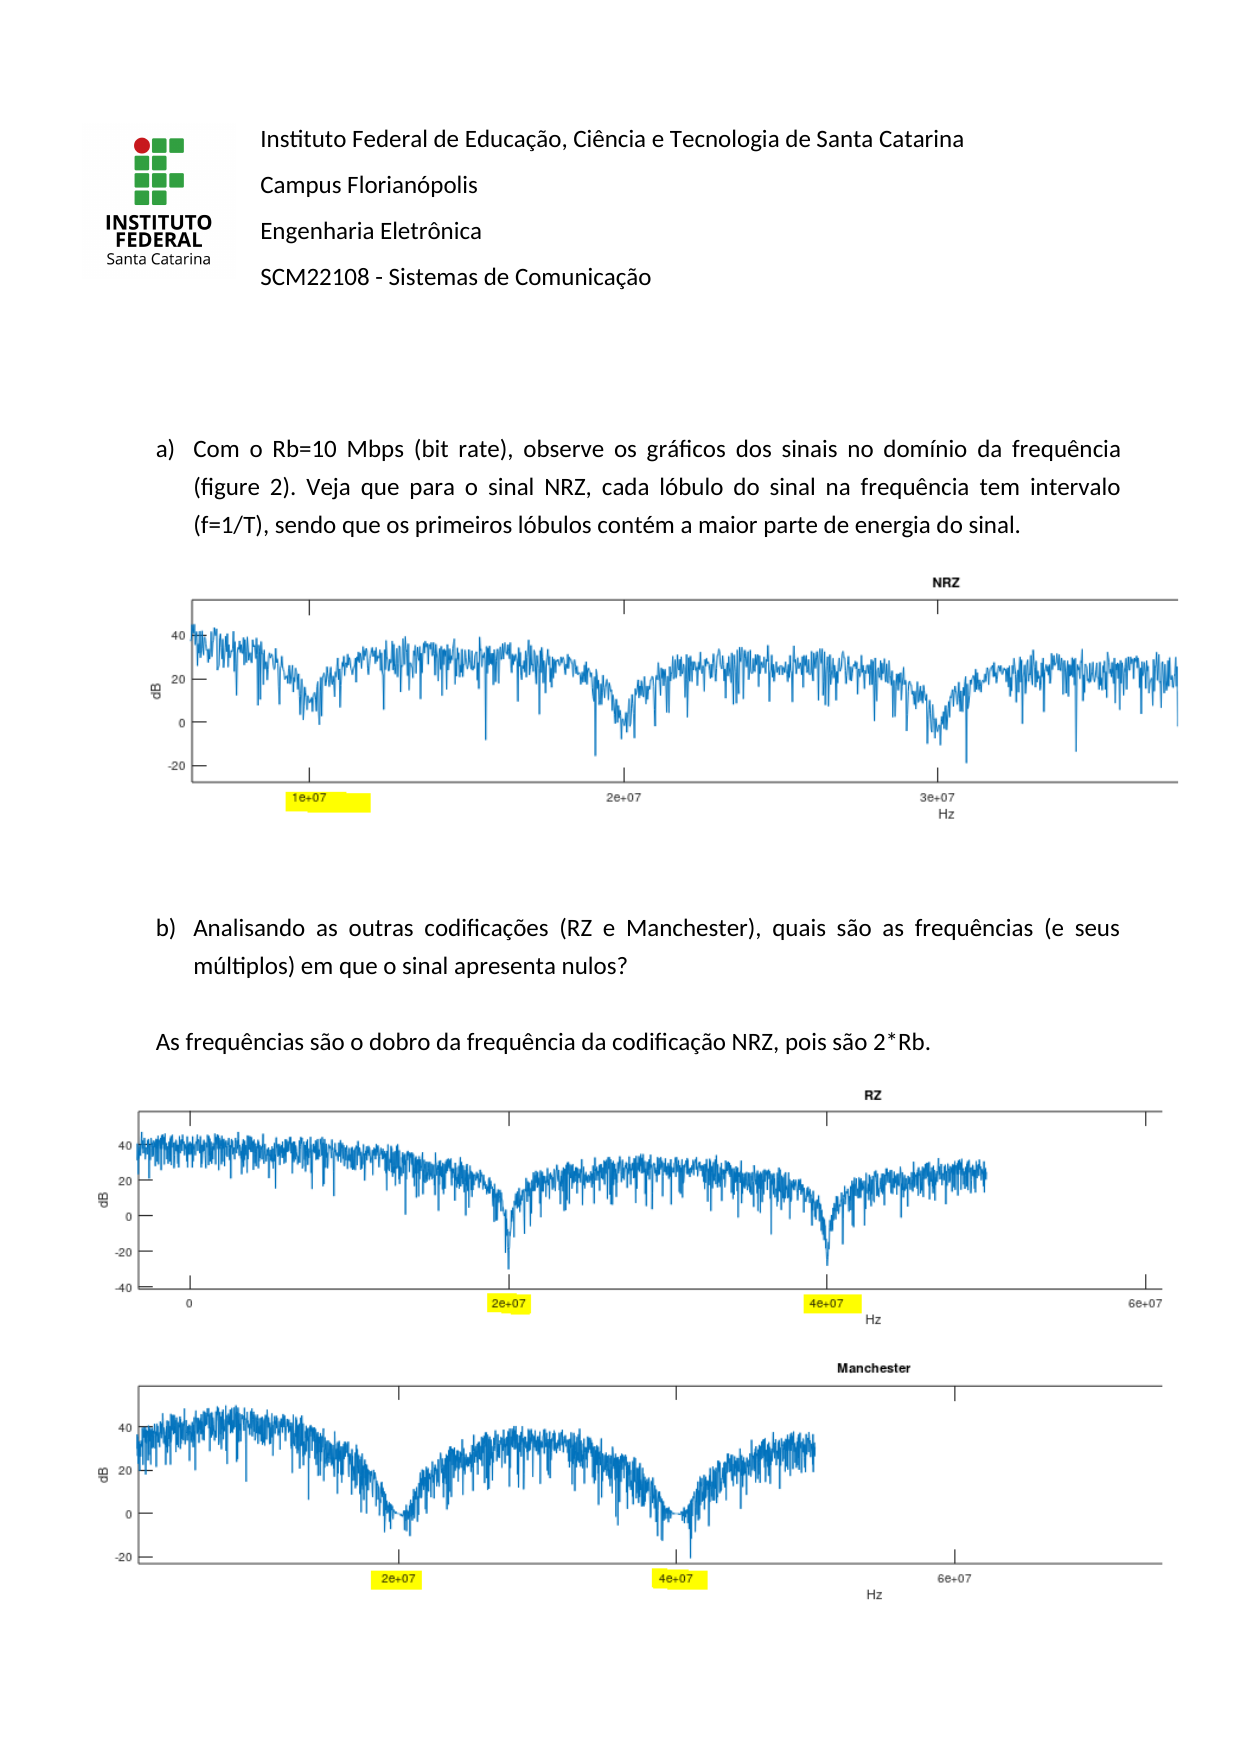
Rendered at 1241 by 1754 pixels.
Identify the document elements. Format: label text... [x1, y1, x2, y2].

list As frequências são o dobro da frequência da codificação NRZ, pois são 2*Rb. [156, 1027, 1122, 1057]
list Analisando as outras codificações (RZ e Manchester), quais são as frequências (e seus múltiplos) em que o sinal apresenta nulos? [156, 912, 1122, 981]
list Com o Rb=10 Mbps (bit rate), observe os gráficos dos sinais no domínio da frequência (figure 2). Veja que para o sinal NRZ, cada lóbulo do sinal na frequência tem intervalo (f=1/T), sendo que os primeiros lóbulos contém a maior parte de energia do sinal. [156, 433, 1122, 539]
picture [67, 547, 1179, 859]
picture [77, 1068, 1163, 1636]
picture [81, 123, 237, 279]
